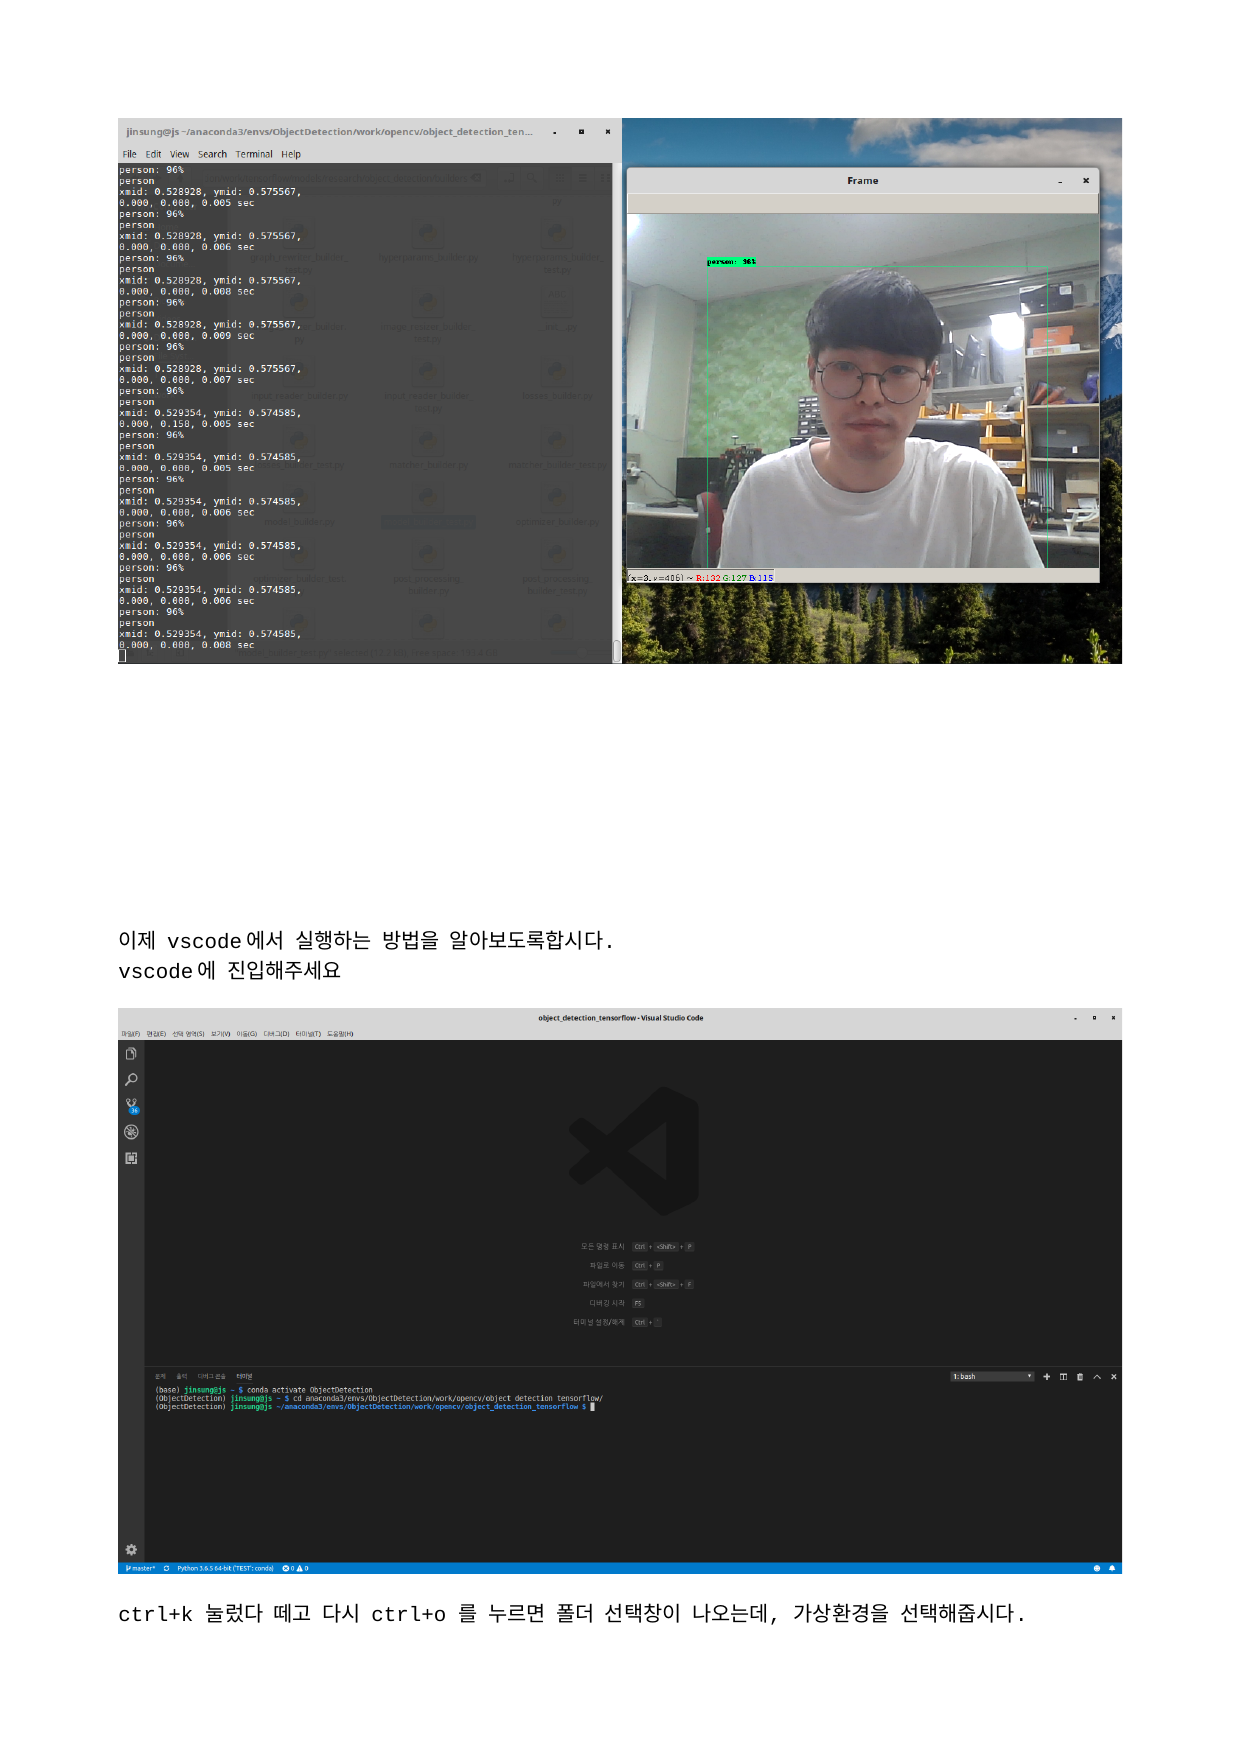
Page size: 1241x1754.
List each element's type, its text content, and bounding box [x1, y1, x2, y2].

text ctrl+k 눌렀다 떼고 다시 ctrl+o 를 누르면 폴더 선택창이 나오는데, 가상환경을 선택해줍시다. [118, 1597, 1122, 1627]
text 이제 vscode에서 실행하는 방법을 알아보도록합시다. [118, 924, 1122, 954]
picture [118, 118, 1123, 664]
picture [118, 1008, 1123, 1574]
text vscode에 진입해주세요 [118, 954, 1122, 985]
